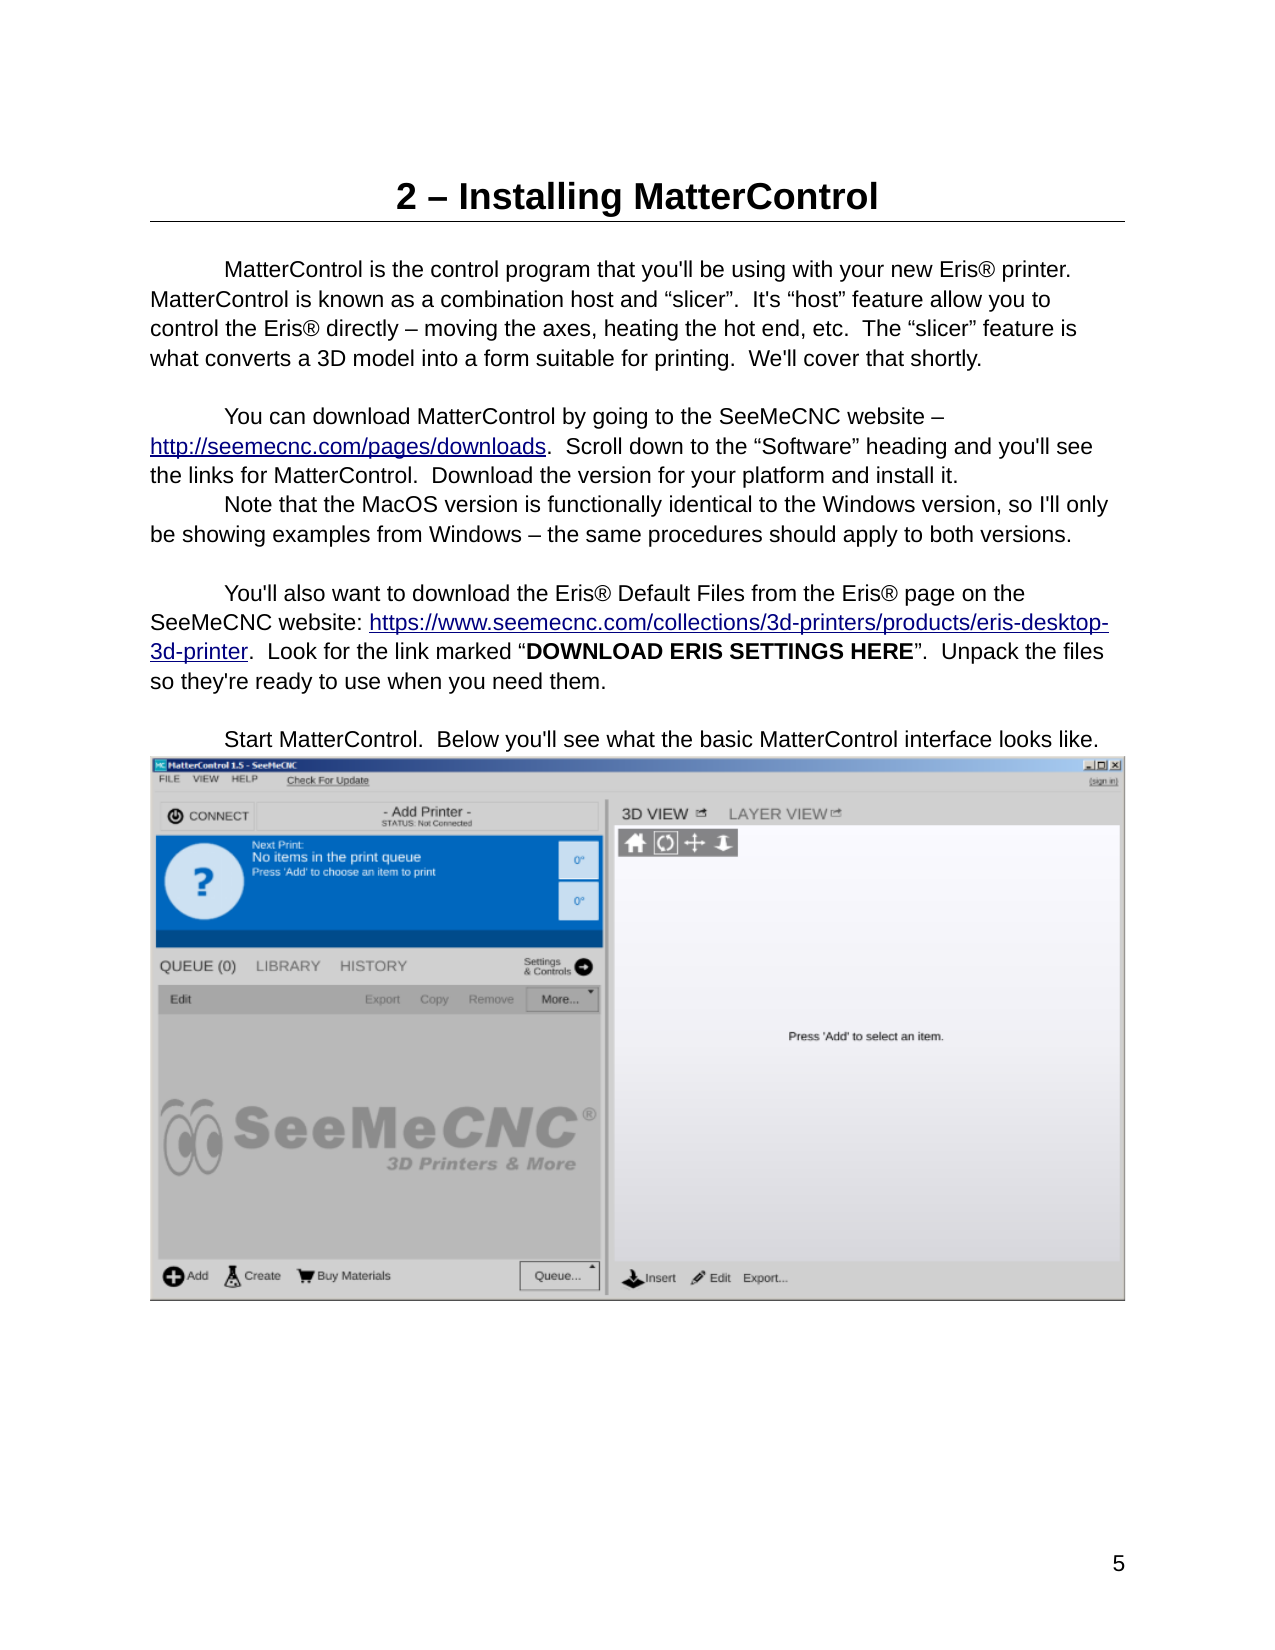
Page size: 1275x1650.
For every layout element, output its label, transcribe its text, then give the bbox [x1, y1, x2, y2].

text Start MatterControl. Below you'll see what the basic MatterControl interface looks like. [150, 727, 1125, 753]
text MatterControl is the control program that you'll be using with your new Eris® printer. MatterControl is known as a combination host and “slicer”. It's “host” feature allow you to control the Eris® directly – moving the axes, heating the hot end, etc. The “slicer” feature is what converts a 3D model into a form suitable for printing. We'll cover that shortly. [150, 257, 1125, 371]
picture [150, 756, 1125, 1301]
text You'll also want to download the Eris® Default Files from the Eris® page on the SeeMeCNC website: https://www.seemecnc.com/collections/3d-printers/products/eris-desktop-3d-printer. Look for the link marked “DOWNLOAD ERIS SETTINGS HERE”. Unpack the files so they're ready to use when you need them. [150, 580, 1125, 694]
text You can download MatterControl by going to the SeeMeCNC website – http://seemecnc.com/pages/downloads. Scroll down to the “Software” heading and you'll see the links for MatterControl. Download the version for your platform and install it. [150, 404, 1125, 488]
text Note that the MacOS version is functionally identical to the Windows version, so I'll only be showing examples from Windows – the same procedures should apply to both versions. [150, 492, 1125, 547]
subtitle 2 – Installing MatterControl [150, 171, 1125, 221]
